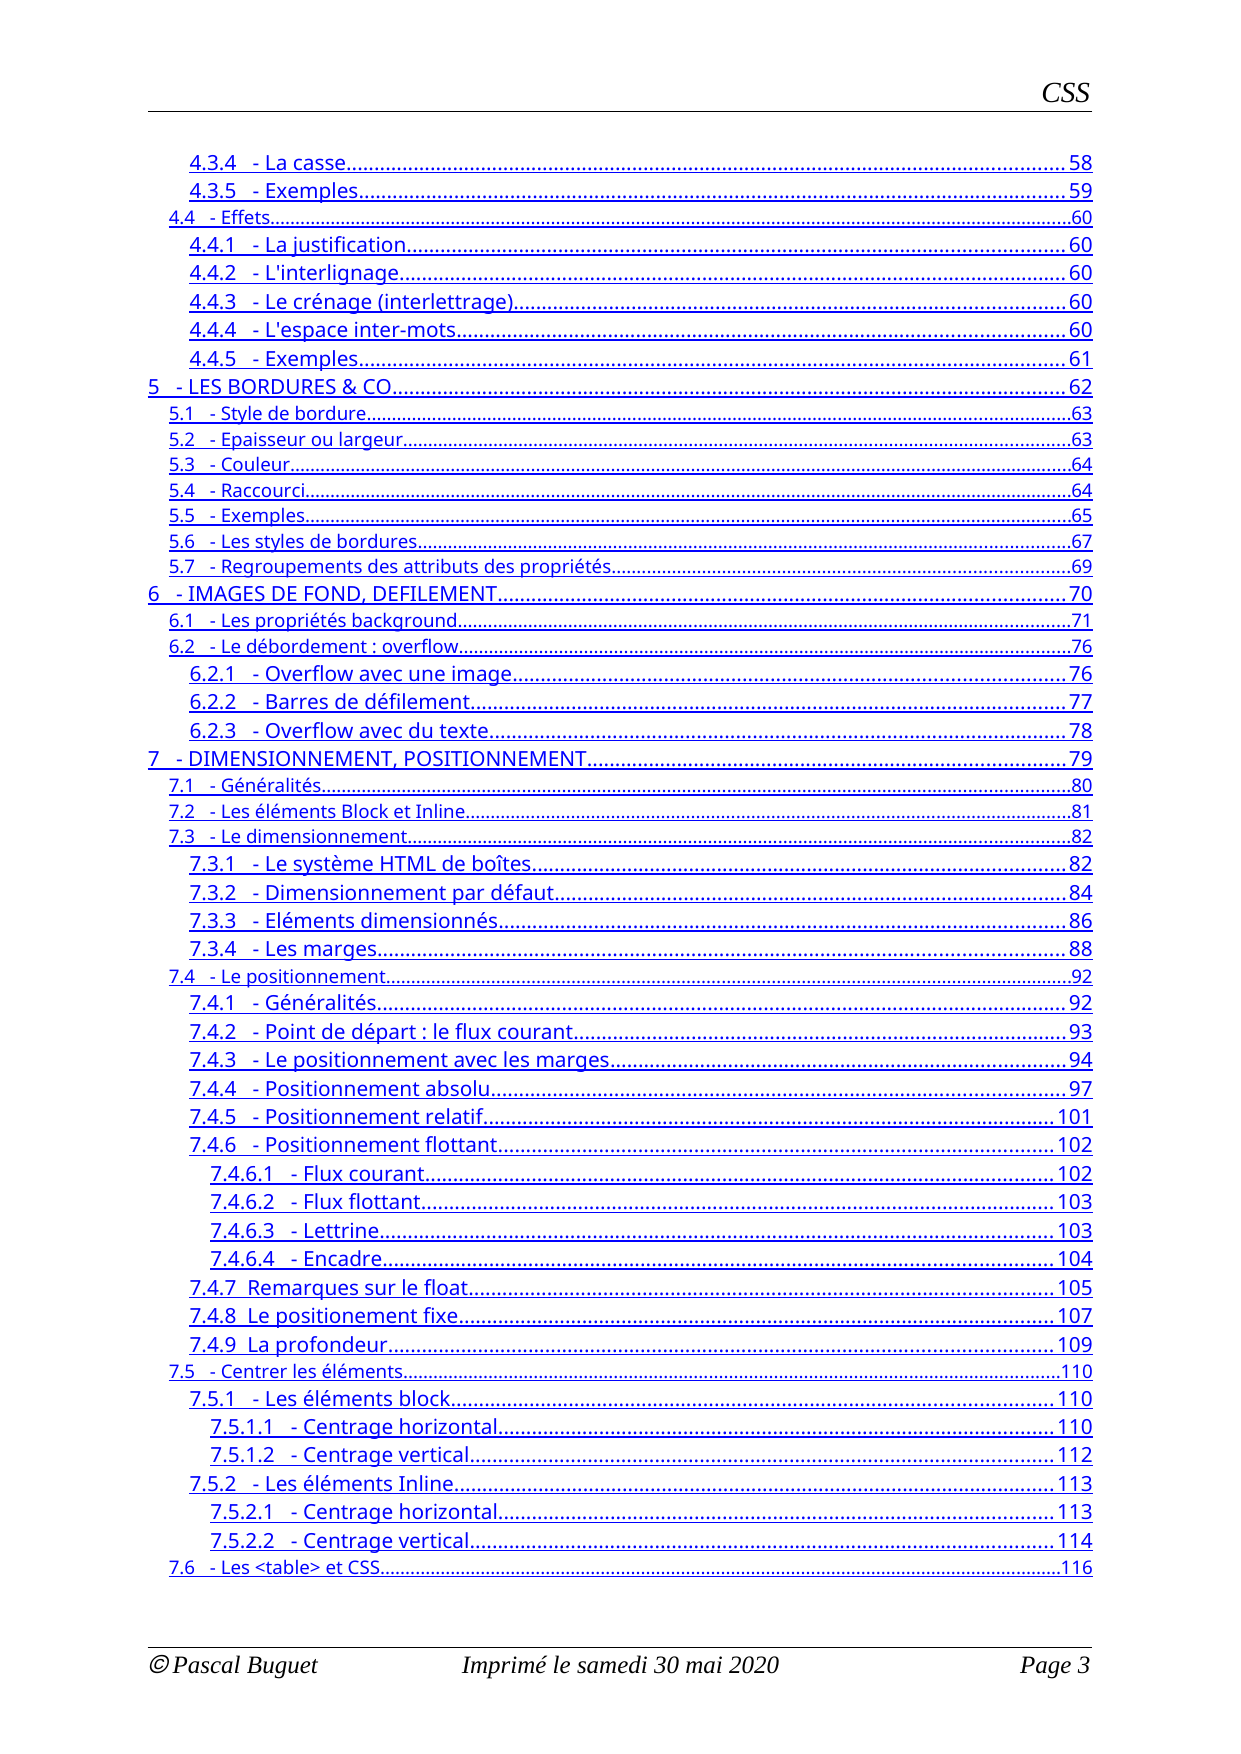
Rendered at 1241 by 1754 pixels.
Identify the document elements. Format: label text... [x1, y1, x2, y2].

text 7.4.6.4 - Encadre 104 [210, 1244, 1092, 1268]
text 5.5 - Exemples 65 [168, 503, 1092, 524]
text 4.4.3 - Le crénage (interlettrage) 60 [189, 287, 1092, 311]
text 6.1 - Les propriétés background 71 [168, 608, 1092, 629]
text 7.4.1 - Généralités 92 [189, 988, 1092, 1013]
text 7.5.1 - Les éléments block 110 [189, 1384, 1092, 1408]
text 5.1 - Style de bordure 63 [168, 401, 1092, 422]
text 7.3.1 - Le système HTML de boîtes 82 [189, 849, 1092, 873]
text 6.2.3 - Overflow avec du texte 78 [189, 716, 1092, 740]
text 7.4.6.1 - Flux courant 102 [210, 1159, 1092, 1183]
text 7.4 - Le positionnement 92 [168, 963, 1092, 985]
text 5.3 - Couleur 64 [168, 452, 1092, 473]
text 4.3.4 - La casse 58 [189, 148, 1092, 172]
text 4.3.5 - Exemples 59 [189, 176, 1092, 200]
text 7.4.7 Remarques sur le float 105 [189, 1273, 1092, 1297]
text 7.5.1.2 - Centrage vertical 112 [210, 1441, 1092, 1465]
text 7.4.2 - Point de départ : le flux courant 93 [189, 1017, 1092, 1041]
text 6.2.2 - Barres de défilement 77 [189, 687, 1092, 711]
text 4.4.1 - La justification 60 [189, 230, 1092, 254]
text 4.4.2 - L'interlignage 60 [189, 258, 1092, 283]
text 7.5 - Centrer les éléments 110 [168, 1358, 1092, 1380]
text 5.7 - Regroupements des attributs des propriétés 69 [168, 554, 1092, 576]
text 7.4.9 La profondeur 109 [189, 1330, 1092, 1354]
text 7.4.6 - Positionnement flottant 102 [189, 1131, 1092, 1155]
text 7.3.4 - Les marges 88 [189, 934, 1092, 959]
text 5 - LES BORDURES & CO 62 [148, 372, 1092, 396]
text 6.2.1 - Overflow avec une image 76 [189, 659, 1092, 683]
text 5.6 - Les styles de bordures 67 [168, 528, 1092, 550]
text 4.4 - Effets 60 [168, 204, 1092, 226]
text 4.4.5 - Exemples 61 [189, 344, 1092, 368]
text 7.4.6.2 - Flux flottant 103 [210, 1187, 1092, 1212]
text 5.4 - Raccourci 64 [168, 477, 1092, 499]
text 7.5.2.2 - Centrage vertical 114 [210, 1526, 1092, 1550]
text 7.1 - Généralités 80 [168, 773, 1092, 794]
text 7.4.3 - Le positionnement avec les marges 94 [189, 1045, 1092, 1069]
text 7.5.2 - Les éléments Inline 113 [189, 1469, 1092, 1493]
text 6 - IMAGES DE FOND, DEFILEMENT 70 [148, 579, 1092, 603]
text 7.4.8 Le positionement fixe 107 [189, 1301, 1092, 1325]
text 7.3.2 - Dimensionnement par défaut 84 [189, 878, 1092, 902]
text 7.4.6.3 - Lettrine 103 [210, 1216, 1092, 1240]
text 7.5.2.1 - Centrage horizontal 113 [210, 1497, 1092, 1522]
text 4.4.4 - L'espace inter-mots 60 [189, 315, 1092, 339]
text 6.2 - Le débordement : overflow 76 [168, 633, 1092, 655]
text 7.4.4 - Positionnement absolu 97 [189, 1074, 1092, 1098]
text 7.4.5 - Positionnement relatif 101 [189, 1102, 1092, 1126]
text 7.3 - Le dimensionnement 82 [168, 824, 1092, 845]
text 5.2 - Epaisseur ou largeur 63 [168, 426, 1092, 448]
text 7.3.3 - Eléments dimensionnés 86 [189, 906, 1092, 930]
text 7.2 - Les éléments Block et Inline 81 [168, 798, 1092, 820]
text 7.5.1.1 - Centrage horizontal 110 [210, 1412, 1092, 1436]
text 7.6 - Les <table> et CSS 116 [168, 1554, 1092, 1576]
text 7 - DIMENSIONNEMENT, POSITIONNEMENT 79 [148, 744, 1092, 768]
